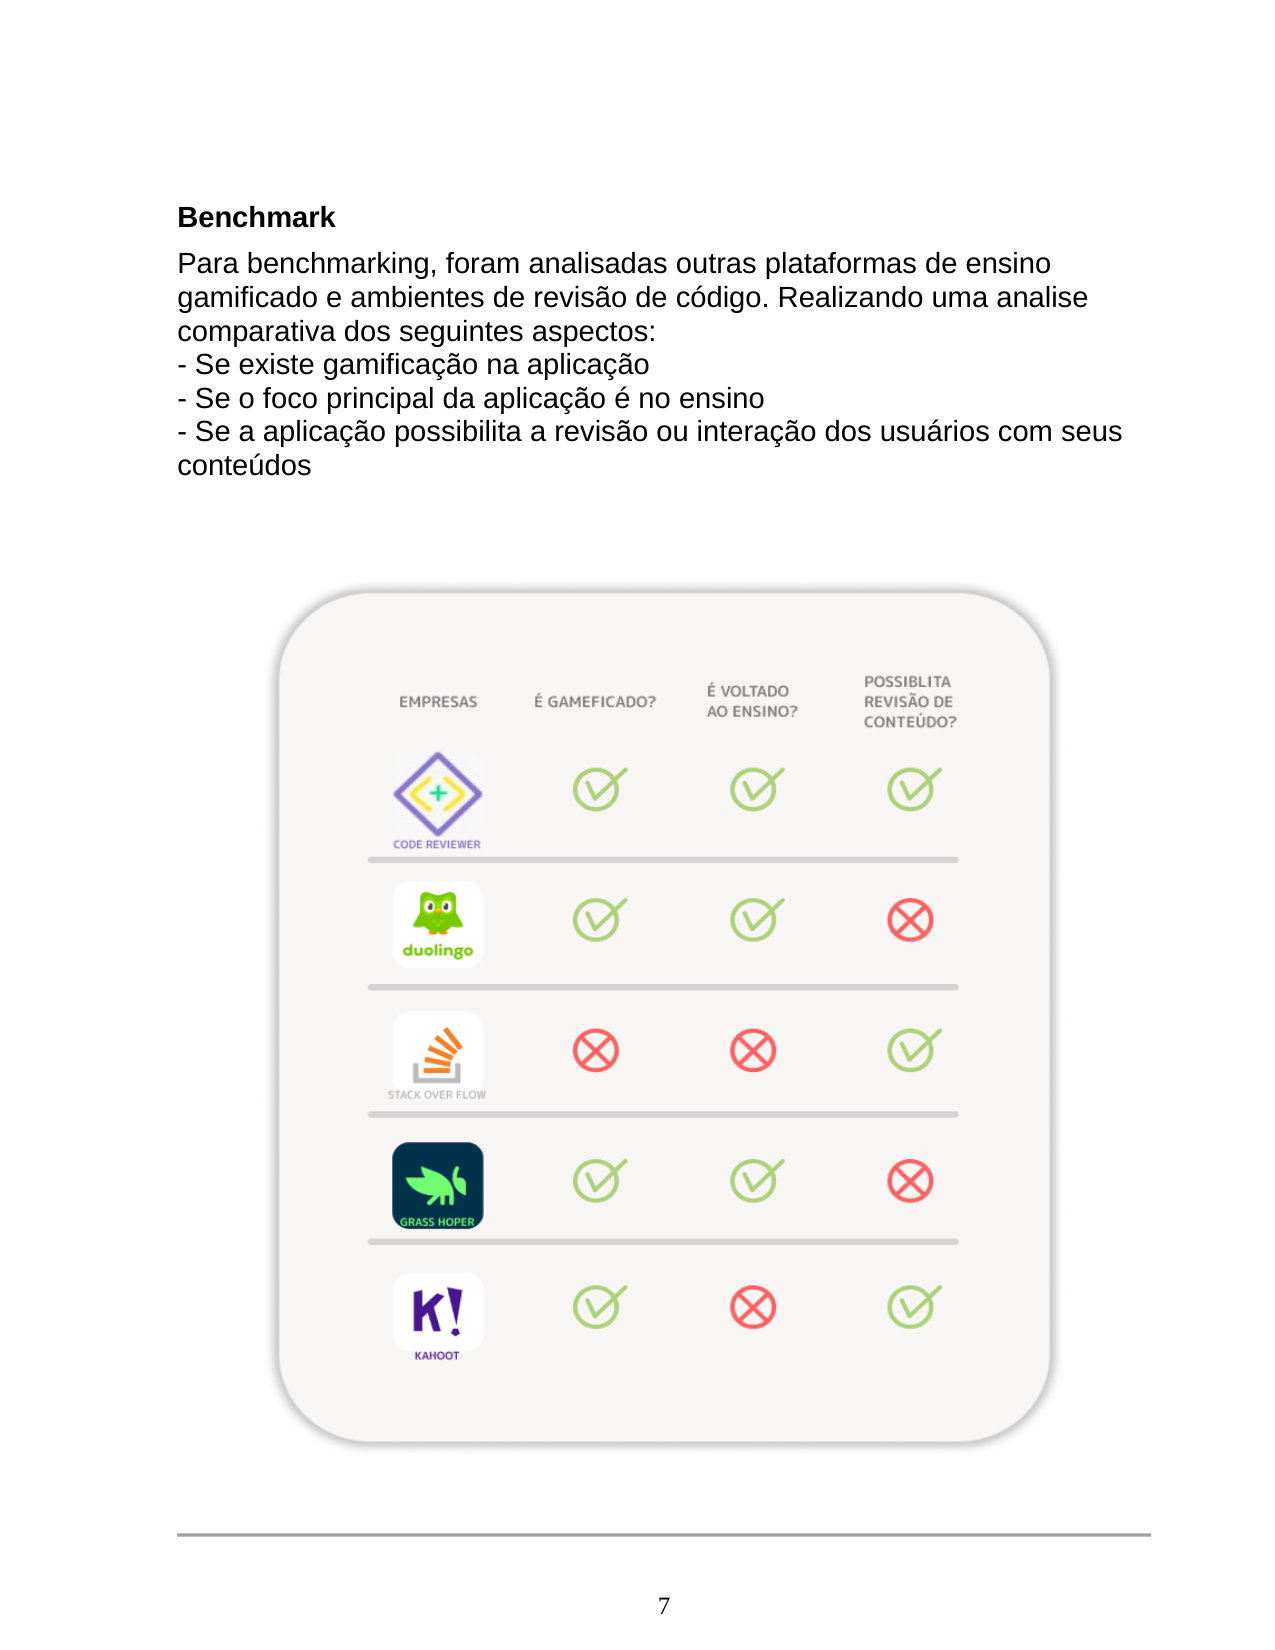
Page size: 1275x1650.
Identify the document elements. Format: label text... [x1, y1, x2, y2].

picture [205, 582, 1124, 1455]
text - Se a aplicação possibilita a revisão ou interação dos usuários com seus conteúdos [177, 414, 1151, 481]
text - Se o foco principal da aplicação é no ensino [177, 381, 1151, 414]
text - Se existe gamificação na aplicação [177, 347, 1151, 381]
subtitle Benchmark [177, 201, 1151, 234]
text Para benchmarking, foram analisadas outras plataformas de ensino gamificado e ambientes de revisão de código. Realizando uma analise comparativa dos seguintes aspectos: [177, 247, 1151, 347]
